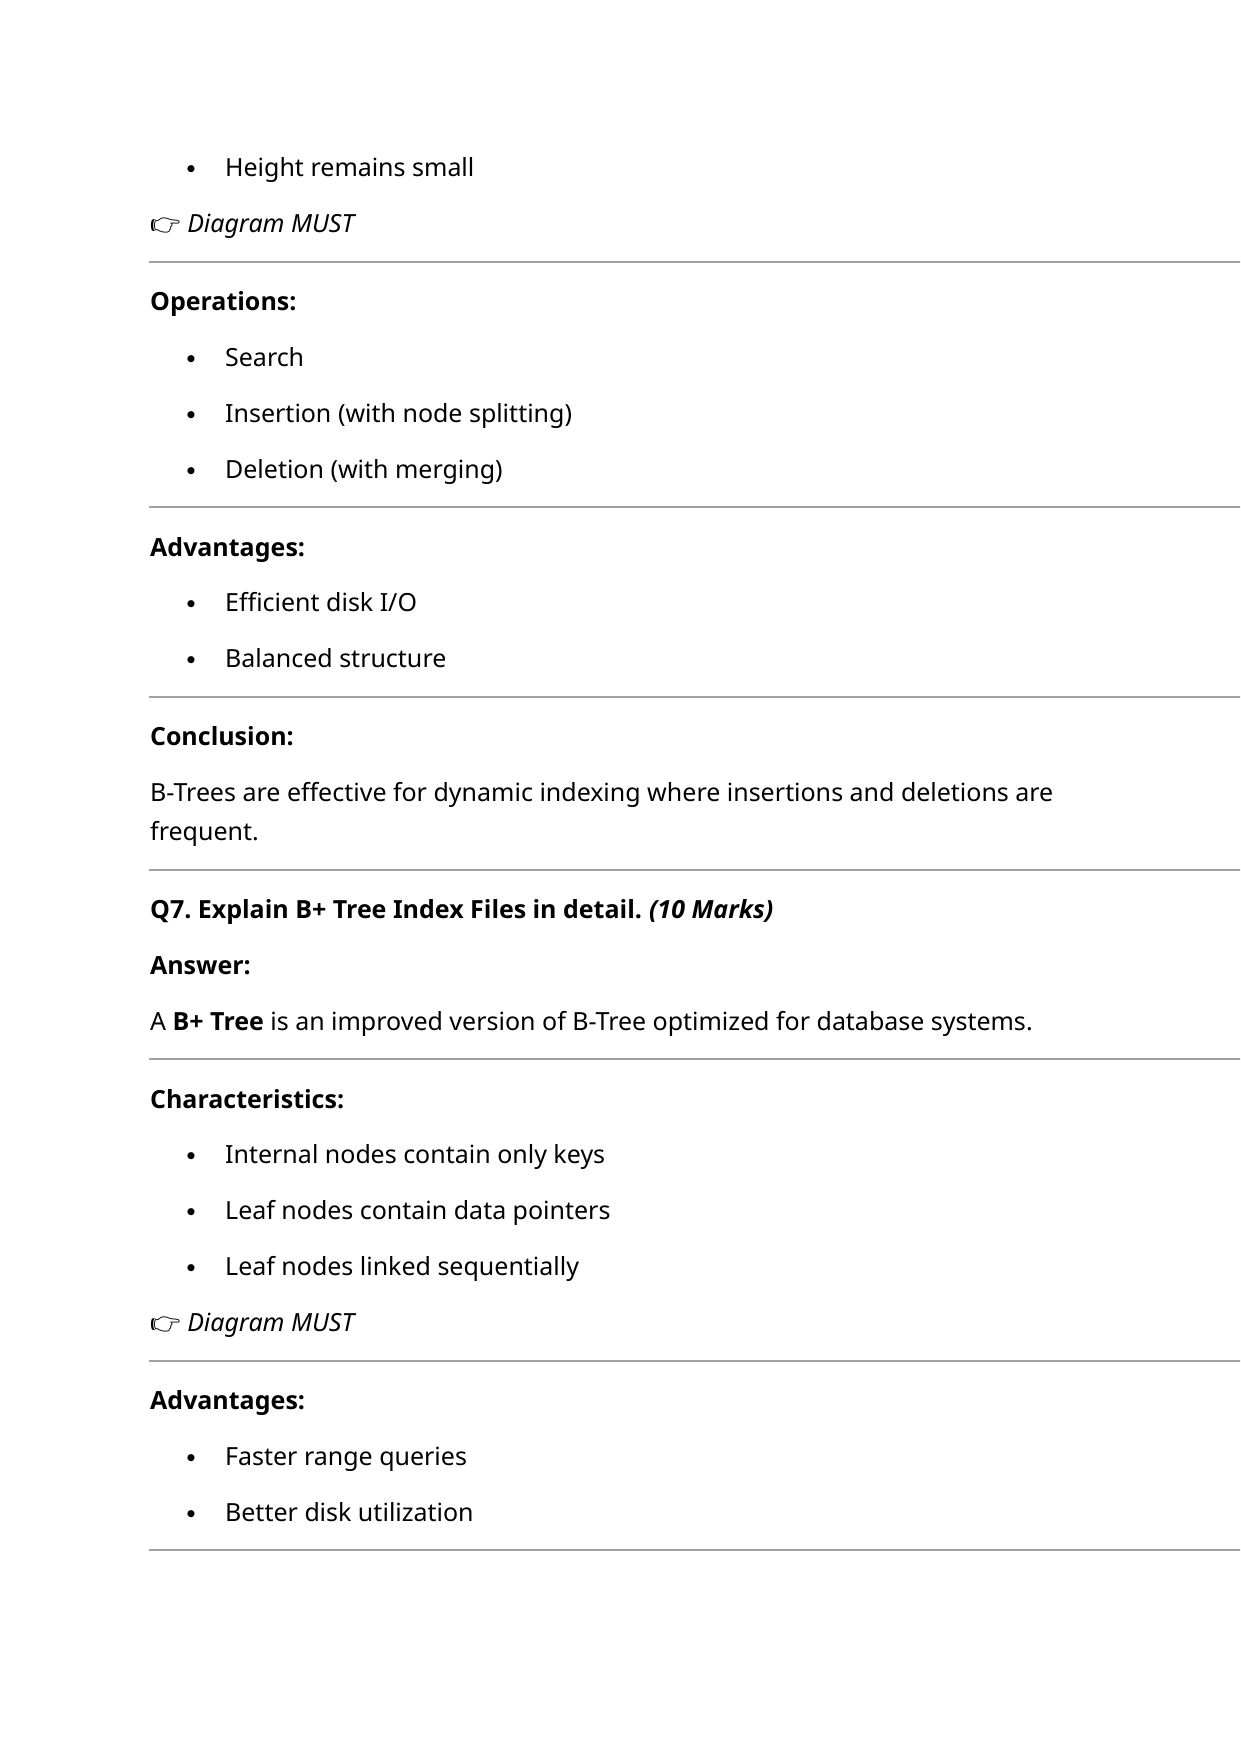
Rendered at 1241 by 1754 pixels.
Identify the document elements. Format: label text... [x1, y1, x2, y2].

list Leaf nodes linked sequentially [187, 1249, 1090, 1283]
text Characteristics: [150, 1081, 1090, 1115]
text B-Trees are effective for dynamic indexing where insertions and deletions are frequent. [150, 774, 1090, 848]
text Q7. Explain B+ Tree Index Files in detail. (10 Marks) [150, 892, 1090, 926]
list Internal nodes contain only keys [187, 1137, 1090, 1171]
text Operations: [150, 284, 1090, 318]
list Leaf nodes contain data pointers [187, 1193, 1090, 1227]
list Balanced structure [187, 641, 1090, 675]
text 👉 Diagram MUST [150, 206, 1090, 240]
list Height remains small [187, 150, 1090, 184]
list Search [187, 339, 1090, 374]
text A B+ Tree is an improved version of B-Tree optimized for database systems. [150, 1003, 1090, 1037]
list Insertion (with node splitting) [187, 395, 1090, 429]
list Better disk utilization [187, 1494, 1090, 1528]
list Faster range queries [187, 1438, 1090, 1472]
text Conclusion: [150, 719, 1090, 753]
list Efficient disk I/O [187, 585, 1090, 619]
text Answer: [150, 947, 1090, 982]
text Advantages: [150, 1382, 1090, 1417]
list Deletion (with merging) [187, 451, 1090, 485]
text 👉 Diagram MUST [150, 1304, 1090, 1339]
text Advantages: [150, 529, 1090, 563]
